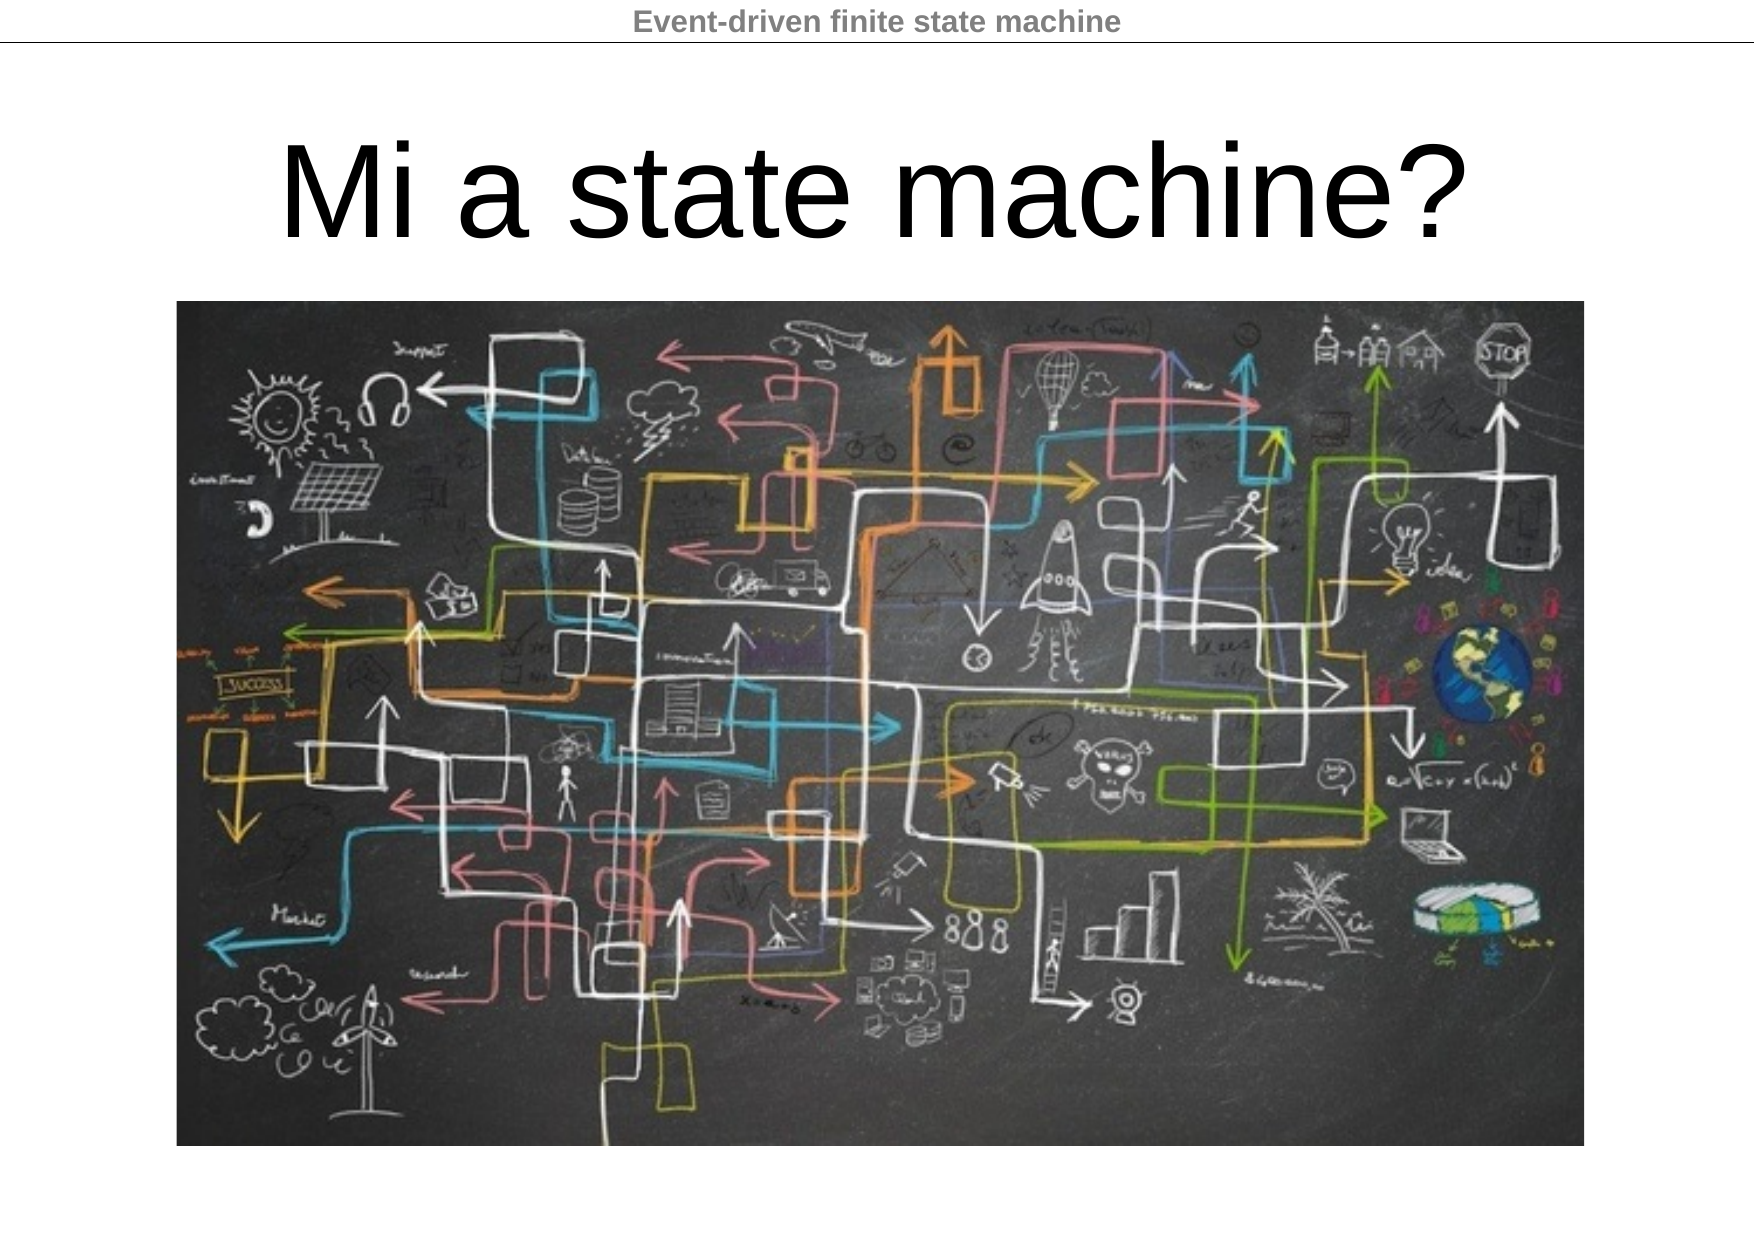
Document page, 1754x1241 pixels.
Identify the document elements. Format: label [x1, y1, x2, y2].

picture [176, 301, 1585, 1146]
